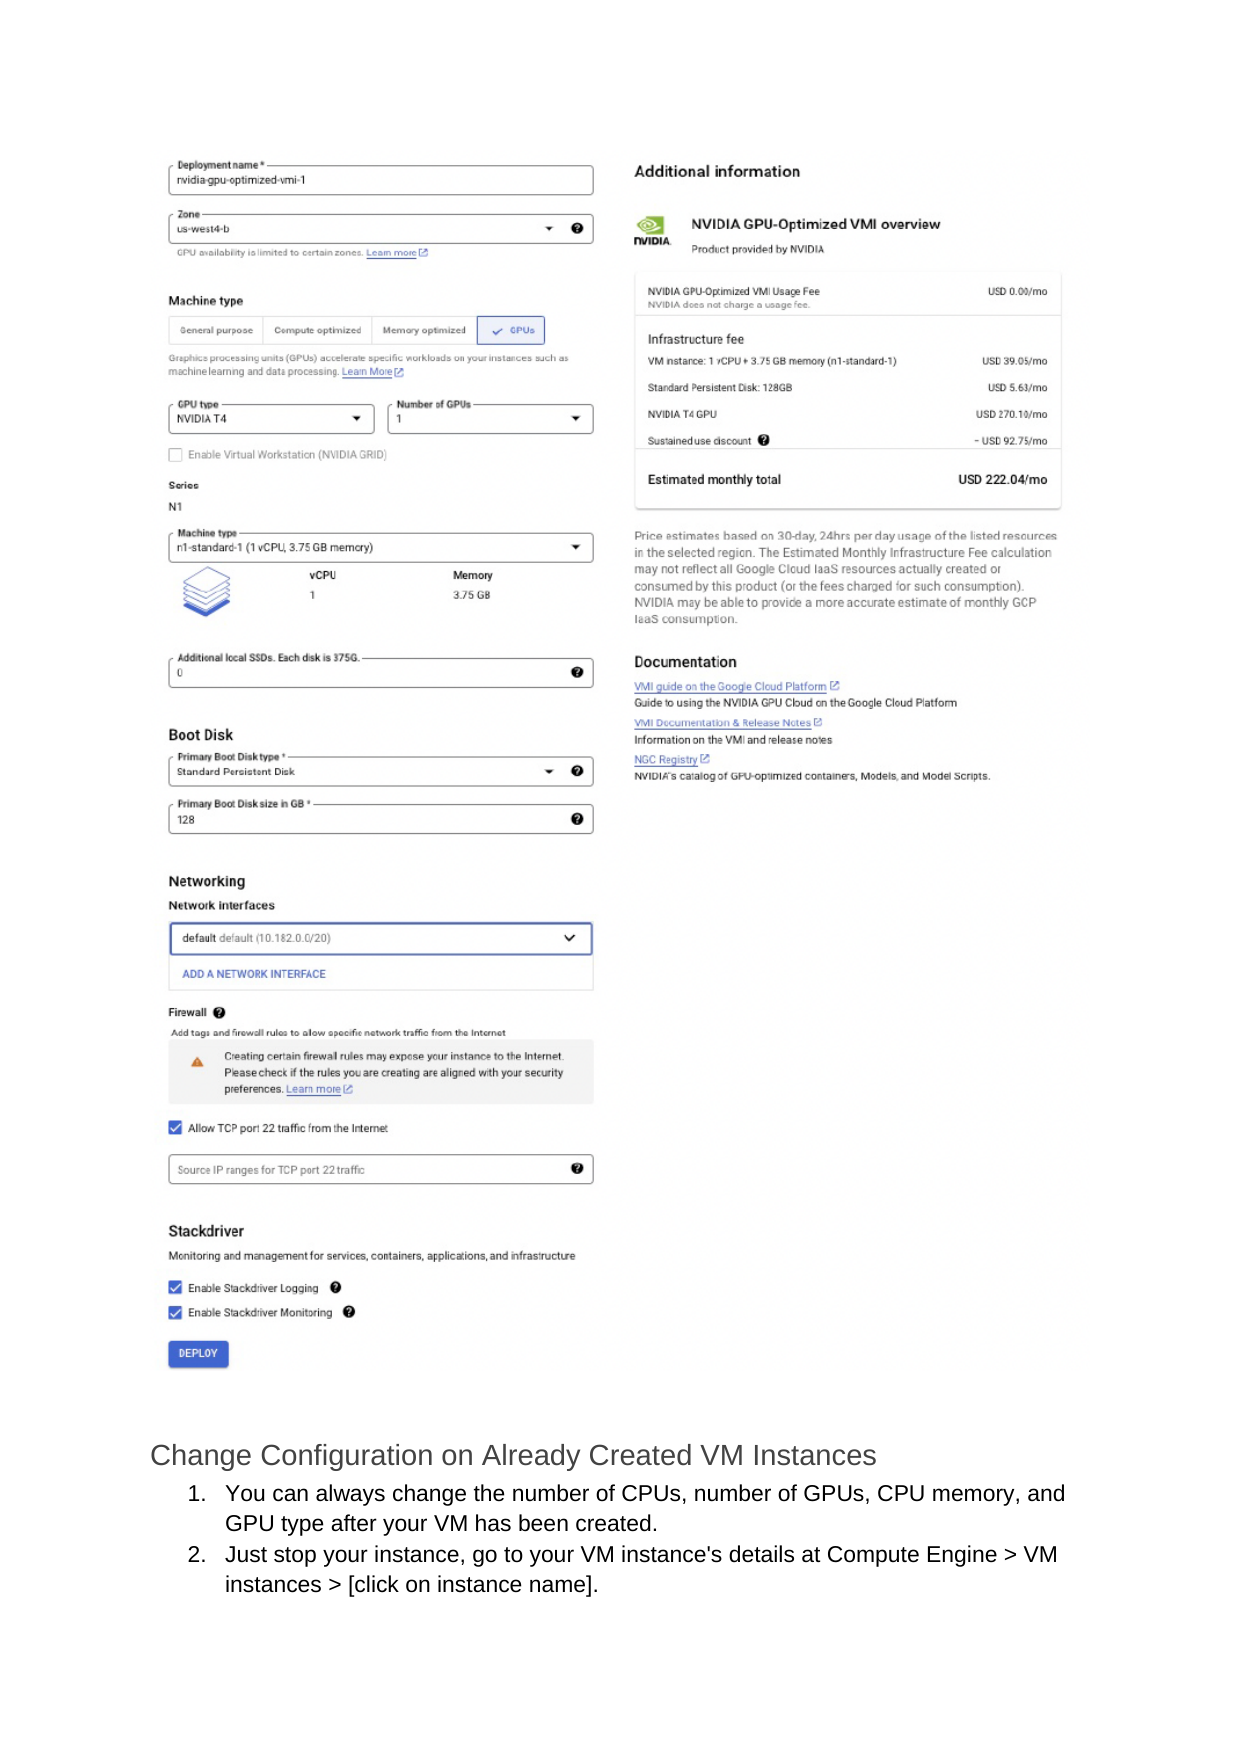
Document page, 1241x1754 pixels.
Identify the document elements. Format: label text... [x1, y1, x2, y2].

list You can always change the number of CPUs, number of GPUs, CPU memory, and GPU type after your VM has been created. [187, 1480, 1090, 1537]
list Just stop your instance, go to your VM instance's details at Compute Engine > VM instances > [click on instance name]. [187, 1541, 1090, 1597]
subtitle Change Configuration on Already Created VM Instances [150, 1438, 1090, 1472]
picture [150, 150, 1091, 1371]
